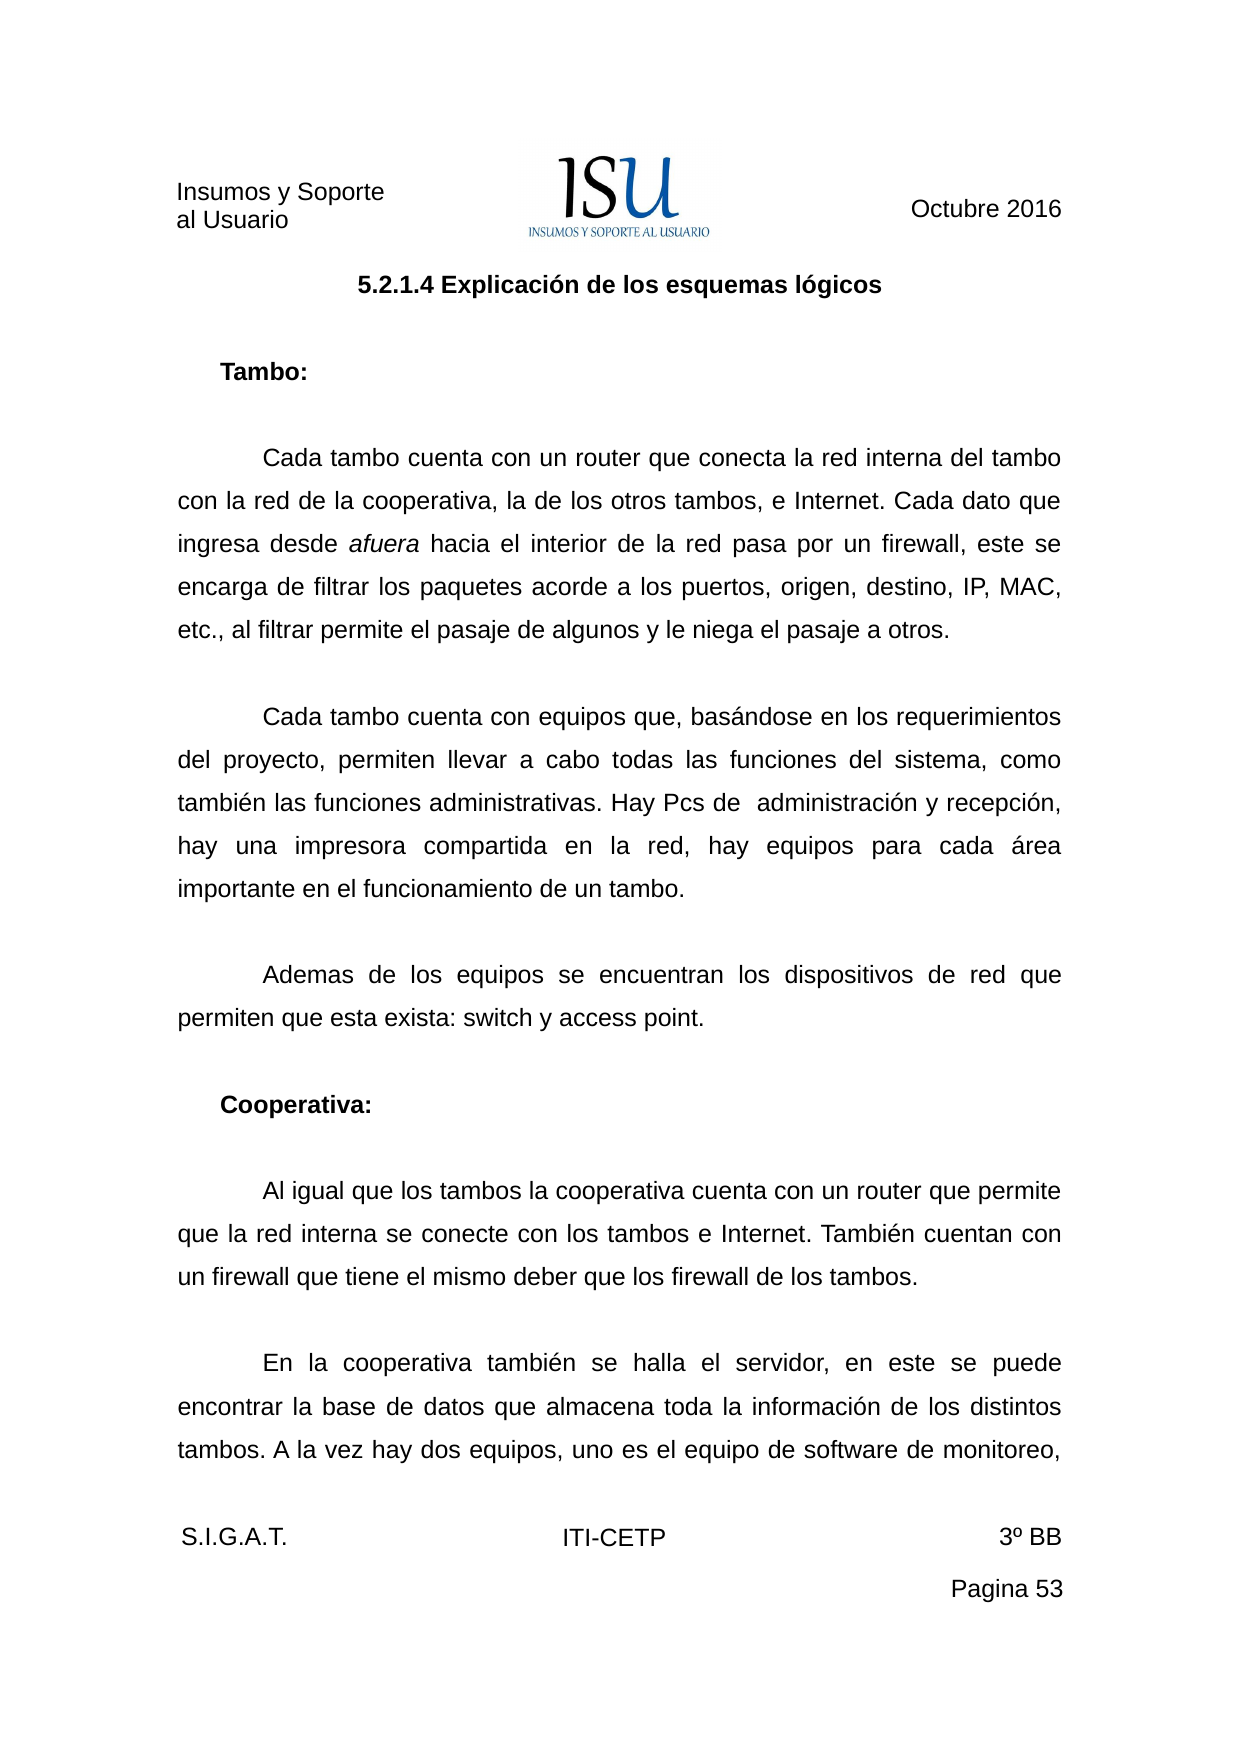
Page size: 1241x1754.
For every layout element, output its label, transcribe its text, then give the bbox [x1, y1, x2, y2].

text En la cooperativa también se halla el servidor, en este se puede encontrar la base de datos que almacena toda la información de los distintos tambos. A la vez hay dos equipos, uno es el equipo de software de monitoreo, [177, 1348, 1063, 1463]
text Cada tambo cuenta con equipos que, basándose en los requerimientos del proyecto, permiten llevar a cabo todas las funciones del sistema, como también las funciones administrativas. Hay Pcs de administración y recepción, hay una impresora compartida en la red, hay equipos para cada área importante en el funcionamiento de un tambo. [177, 701, 1063, 903]
text Ademas de los equipos se encuentran los dispositivos de red que permiten que esta exista: switch y access point. [177, 960, 1063, 1032]
picture [517, 138, 723, 252]
text 5.2.1.4 Explicación de los esquemas lógicos [177, 270, 1063, 299]
text Cada tambo cuenta con un router que conecta la red interna del tambo con la red de la cooperativa, la de los otros tambos, e Internet. Cada dato que ingresa desde afuera hacia el interior de la red pasa por un firewall, este se encarga de filtrar los paquetes acorde a los puertos, origen, destino, IP, MAC, etc., al filtrar permite el pasaje de algunos y le niega el pasaje a otros. [177, 443, 1063, 644]
text Tambo: [177, 356, 1063, 385]
text Cooperativa: [177, 1089, 1063, 1118]
text Al igual que los tambos la cooperativa cuenta con un router que permite que la red interna se conecte con los tambos e Internet. También cuentan con un firewall que tiene el mismo deber que los firewall de los tambos. [177, 1176, 1063, 1291]
